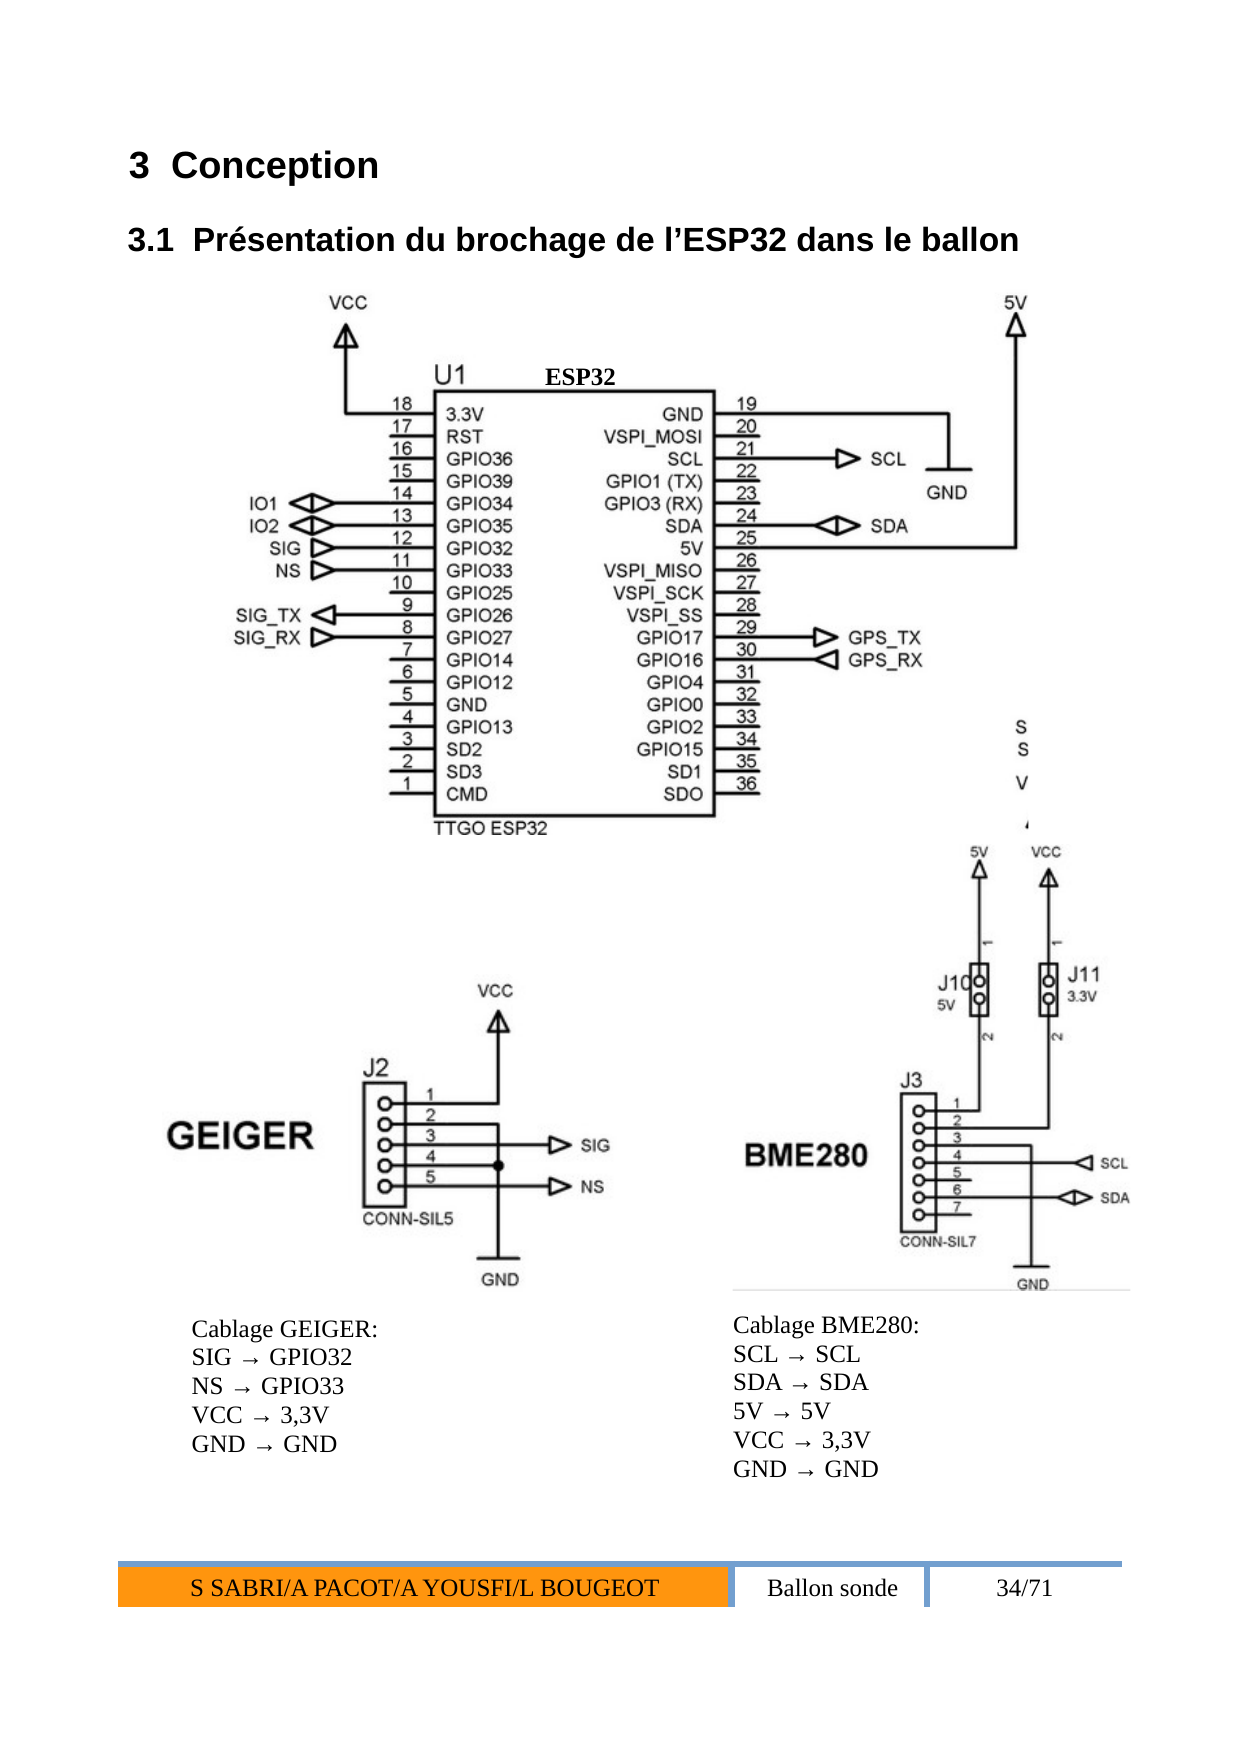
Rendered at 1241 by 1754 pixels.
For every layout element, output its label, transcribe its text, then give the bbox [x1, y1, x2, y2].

picture [732, 844, 1131, 1291]
picture [161, 974, 629, 1292]
picture [196, 272, 1029, 835]
subtitle Conception [118, 143, 1122, 187]
subtitle Présentation du brochage de l’ESP32 dans le ballon [118, 220, 1122, 259]
